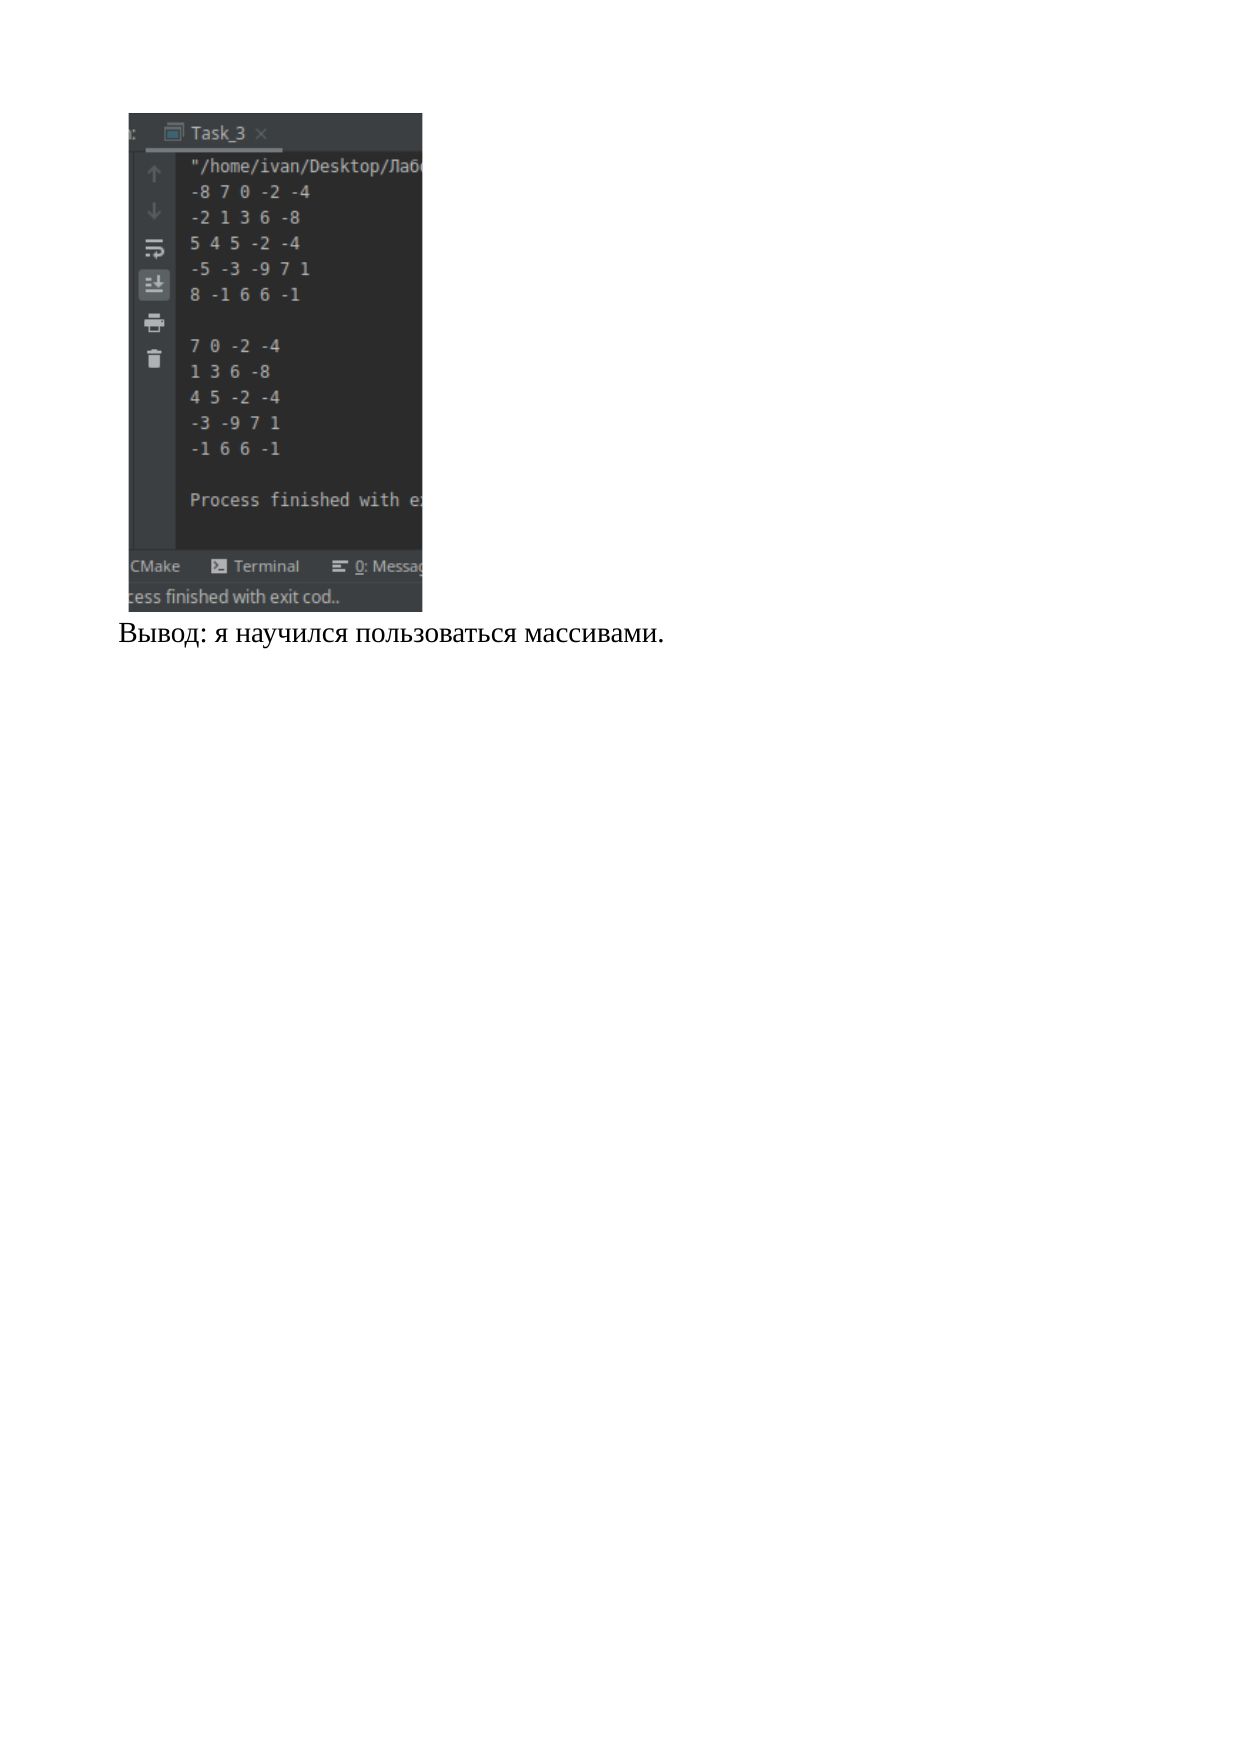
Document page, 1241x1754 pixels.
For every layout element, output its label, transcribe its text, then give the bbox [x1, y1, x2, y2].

text Вывод: я научился пользоваться массивами. [118, 615, 1122, 649]
